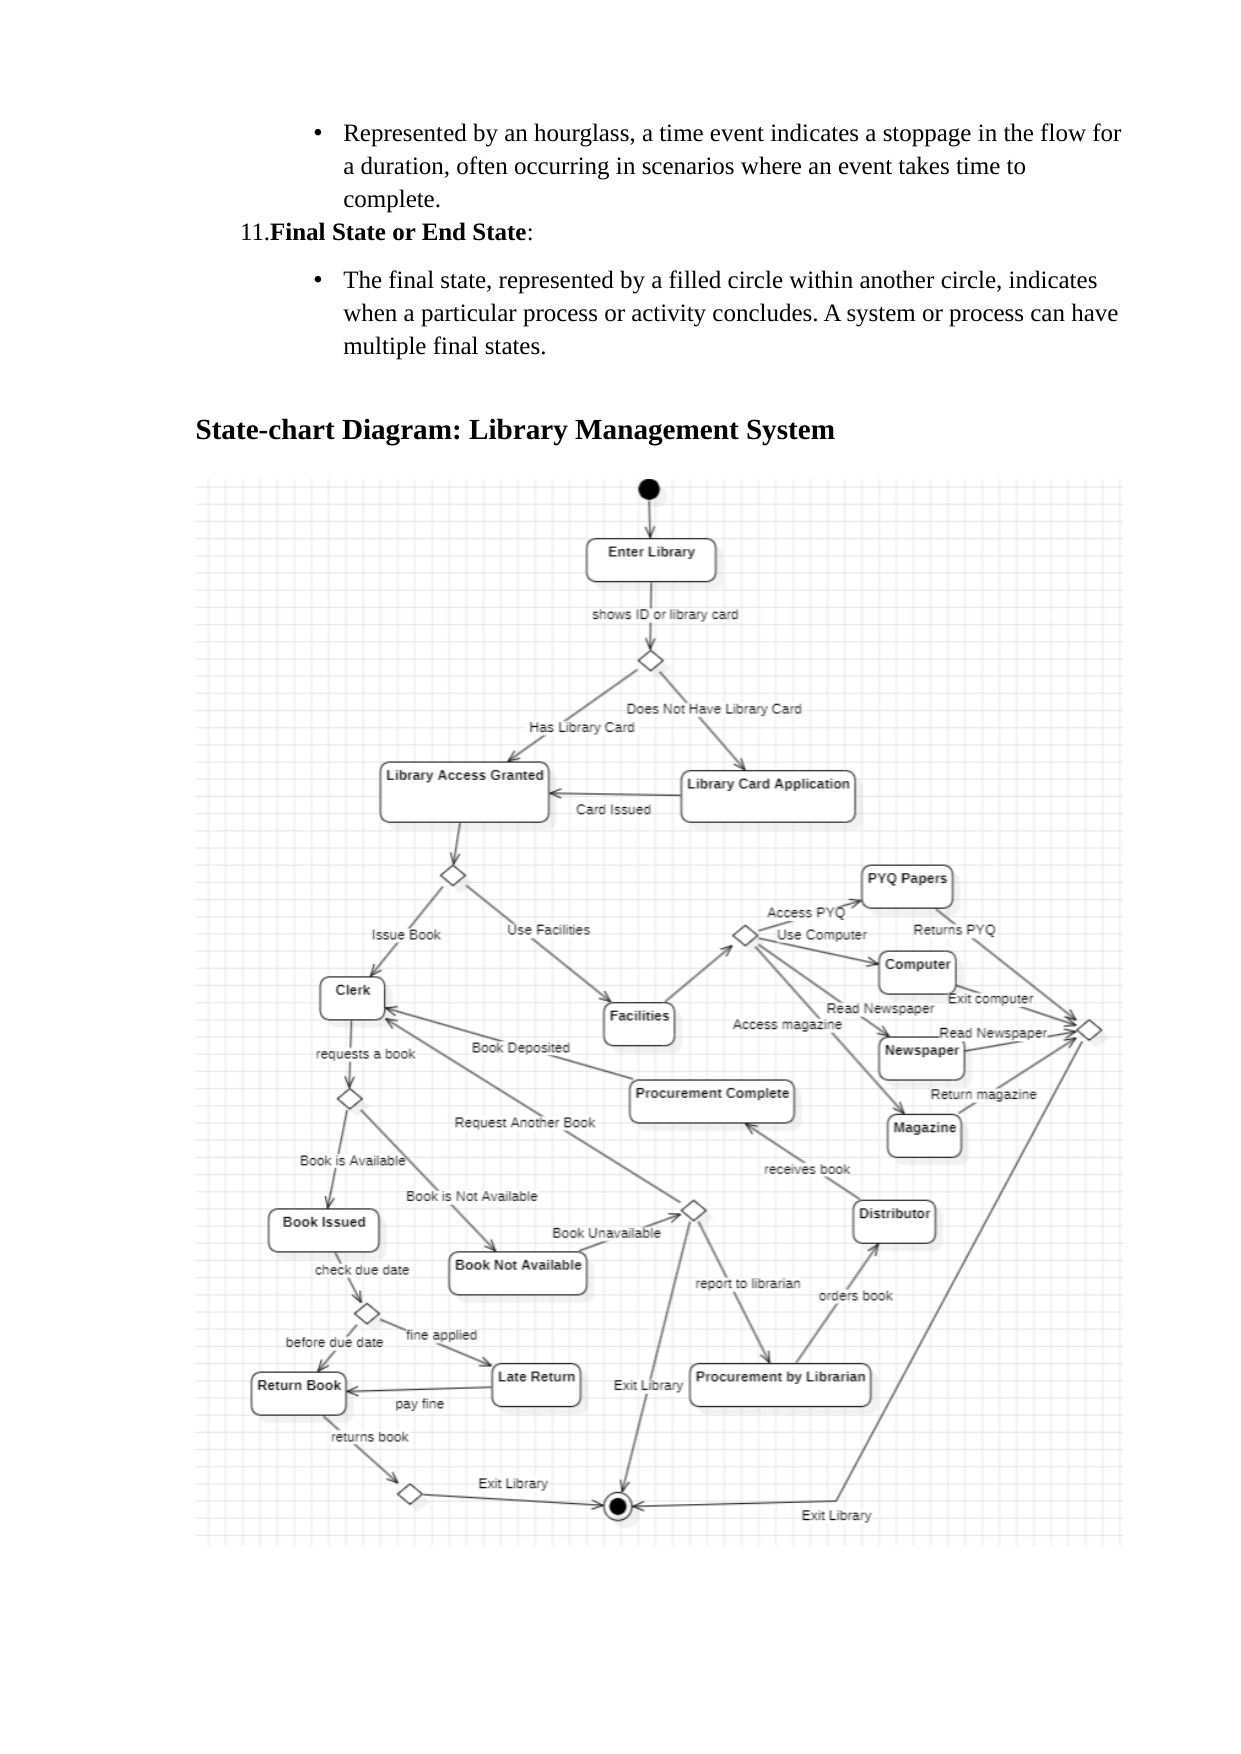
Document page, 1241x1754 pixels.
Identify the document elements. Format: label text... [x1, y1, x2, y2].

text State-chart Diagram: Library Management System [195, 412, 1123, 446]
list Represented by an hourglass, a time event indicates a stoppage in the flow for a duration, often occurring in scenarios where an event takes time to complete. [313, 118, 1123, 213]
list The final state, represented by a filled circle within another circle, indicates when a particular process or activity concludes. A system or process can have multiple final states. [313, 265, 1123, 359]
list Final State or End State: [240, 217, 1123, 246]
picture [195, 479, 1124, 1546]
